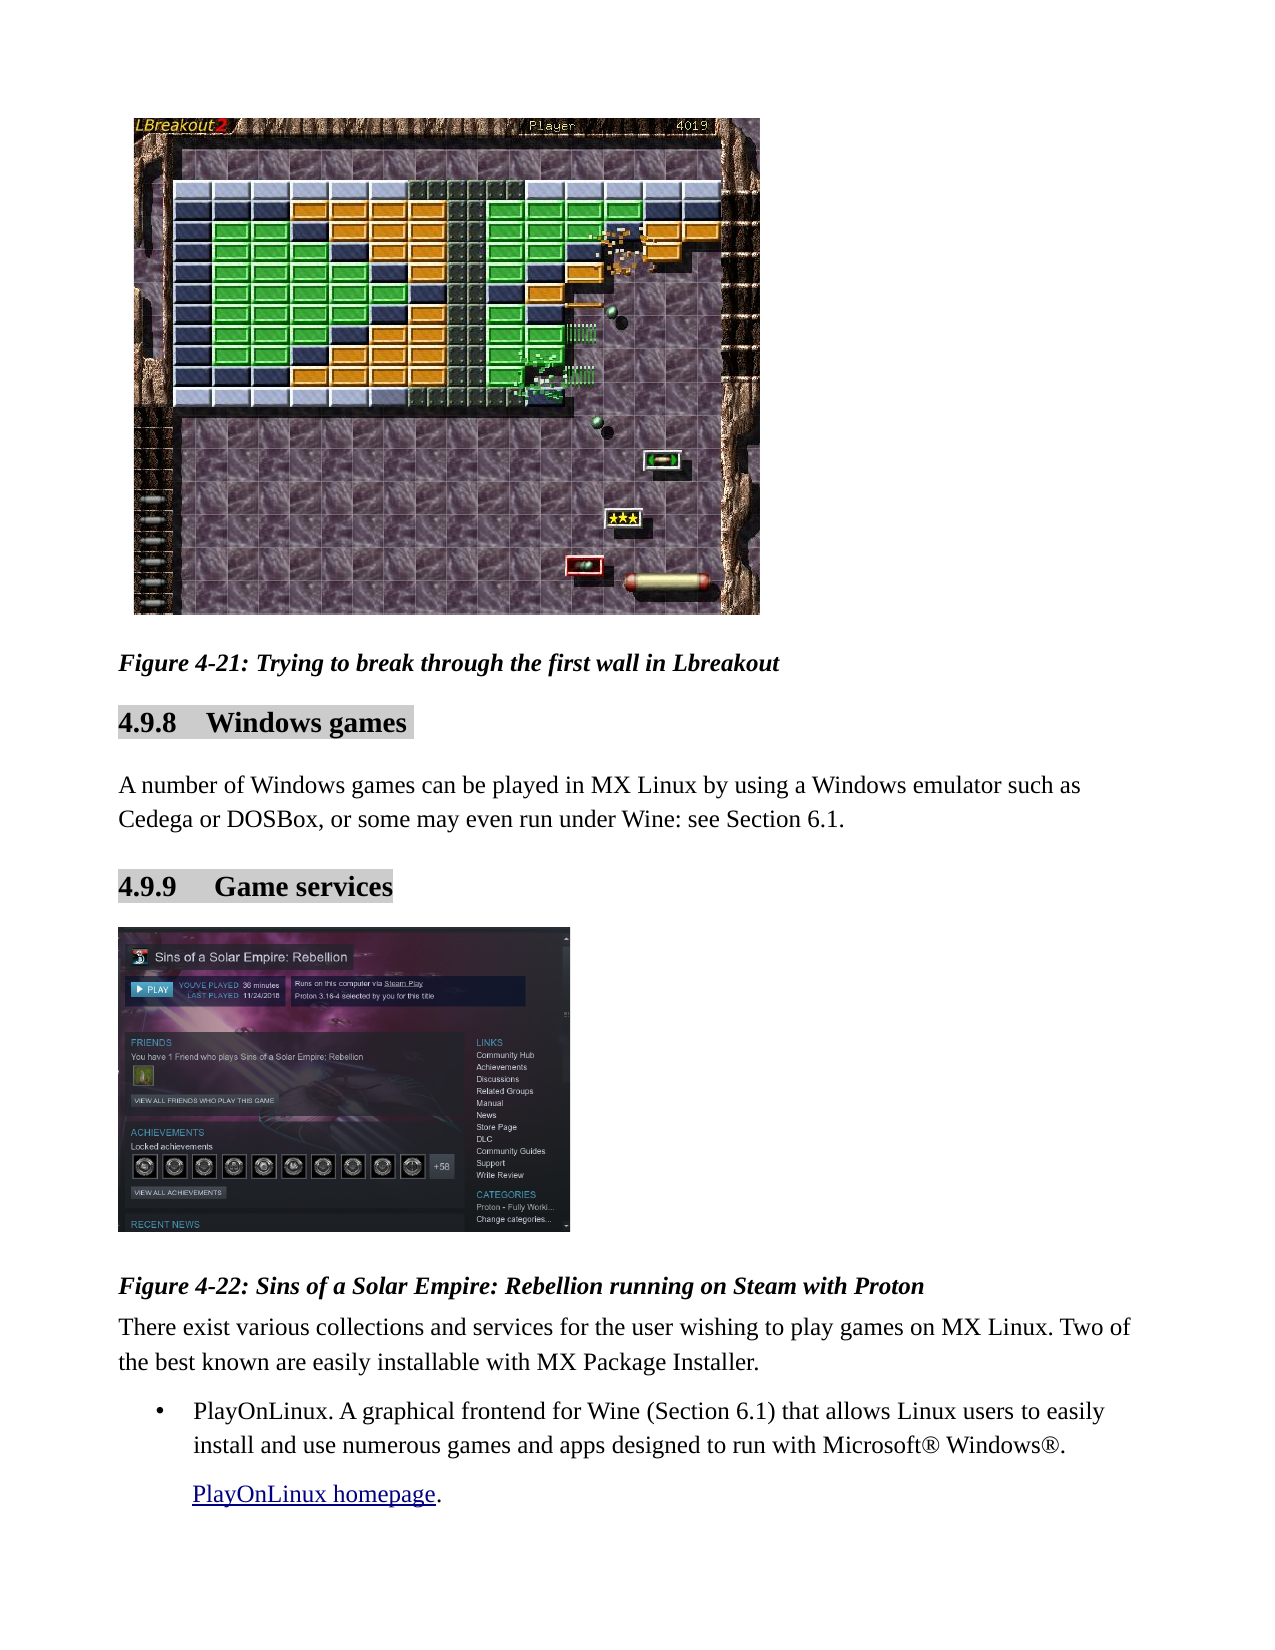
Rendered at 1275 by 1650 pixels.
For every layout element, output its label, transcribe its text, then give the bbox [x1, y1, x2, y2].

text A number of Windows games can be played in MX Linux by using a Windows emulator such as Cedega or DOSBox, or some may even run under Wine: see Section 6.1. [118, 770, 1157, 833]
picture [133, 118, 760, 615]
list PlayOnLinux. A graphical frontend for Wine (Section 6.1) that allows Linux users to easily install and use numerous games and apps designed to run with Microsoft® Windows®. [156, 1396, 1157, 1459]
text There exist various collections and services for the user wishing to play games on MX Linux. Two of the best known are easily installable with MX Package Installer. [118, 1312, 1157, 1376]
subtitle 4.9.9 Game services [393, 869, 1157, 903]
picture [118, 927, 571, 1232]
text Figure 4-21: Trying to break through the first wall in Lbreakout [118, 648, 1157, 677]
text PlayOnLinux homepage. [118, 1479, 1157, 1508]
subtitle 4.9.8 Windows games [414, 705, 1157, 739]
text Figure 4-22: Sins of a Solar Empire: Rebellion running on Steam with Proton [118, 1271, 1157, 1300]
